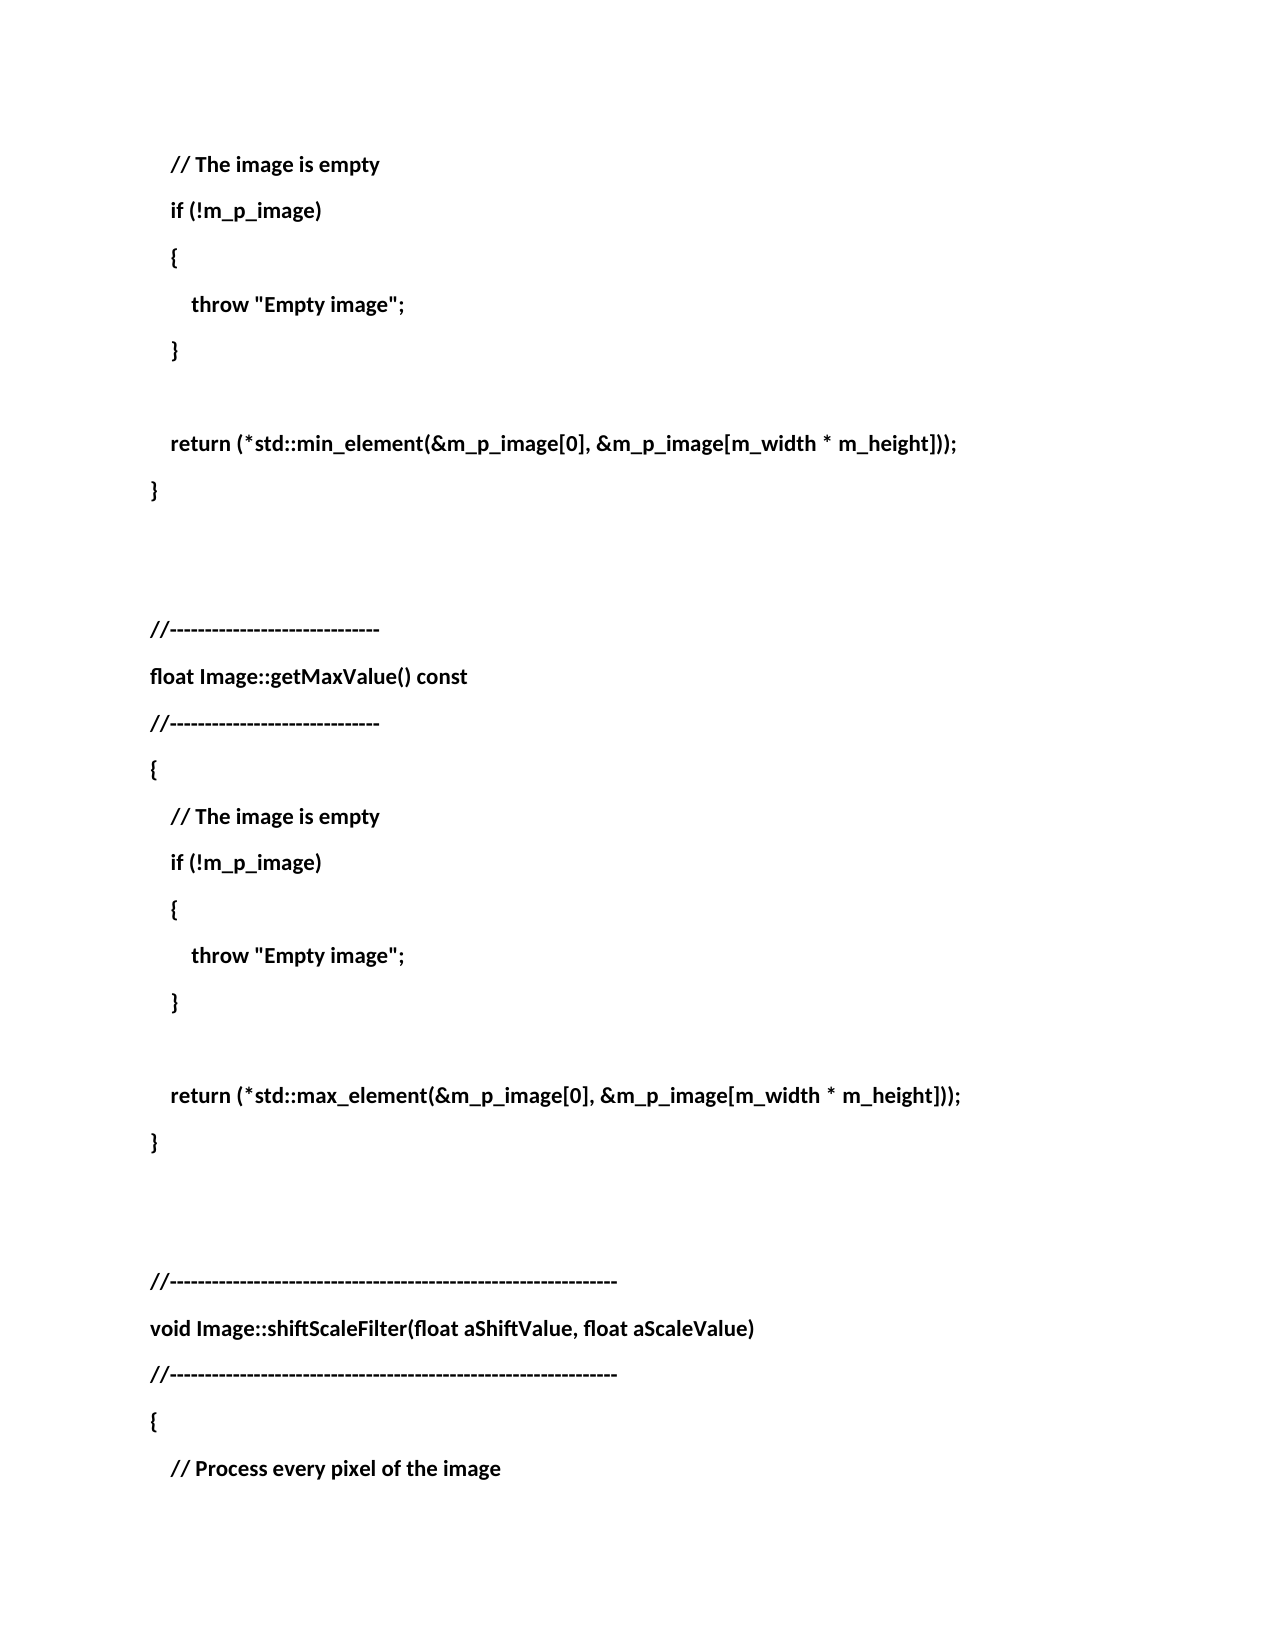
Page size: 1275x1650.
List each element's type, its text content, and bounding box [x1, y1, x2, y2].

text throw "Empty image"; [150, 290, 1125, 318]
text // The image is empty [150, 150, 1125, 178]
text //------------------------------ [150, 616, 1125, 644]
text //---------------------------------------------------------------- [150, 1361, 1125, 1389]
text } [150, 988, 1125, 1016]
text { [150, 243, 1125, 271]
text } [150, 476, 1125, 504]
text { [150, 1407, 1125, 1435]
text if (!m_p_image) [150, 848, 1125, 876]
text //------------------------------ [150, 709, 1125, 737]
text } [150, 1128, 1125, 1156]
text //---------------------------------------------------------------- [150, 1267, 1125, 1296]
text return (*std::min_element(&m_p_image[0], &m_p_image[m_width * m_height])); [150, 429, 1125, 457]
text if (!m_p_image) [150, 197, 1125, 224]
text throw "Empty image"; [150, 942, 1125, 969]
text return (*std::max_element(&m_p_image[0], &m_p_image[m_width * m_height])); [150, 1081, 1125, 1109]
text } [150, 336, 1125, 364]
text { [150, 755, 1125, 783]
text // Process every pixel of the image [150, 1454, 1125, 1482]
text { [150, 895, 1125, 923]
text void Image::shiftScaleFilter(float aShiftValue, float aScaleValue) [150, 1314, 1125, 1342]
text float Image::getMaxValue() const [150, 662, 1125, 690]
text // The image is empty [150, 802, 1125, 830]
